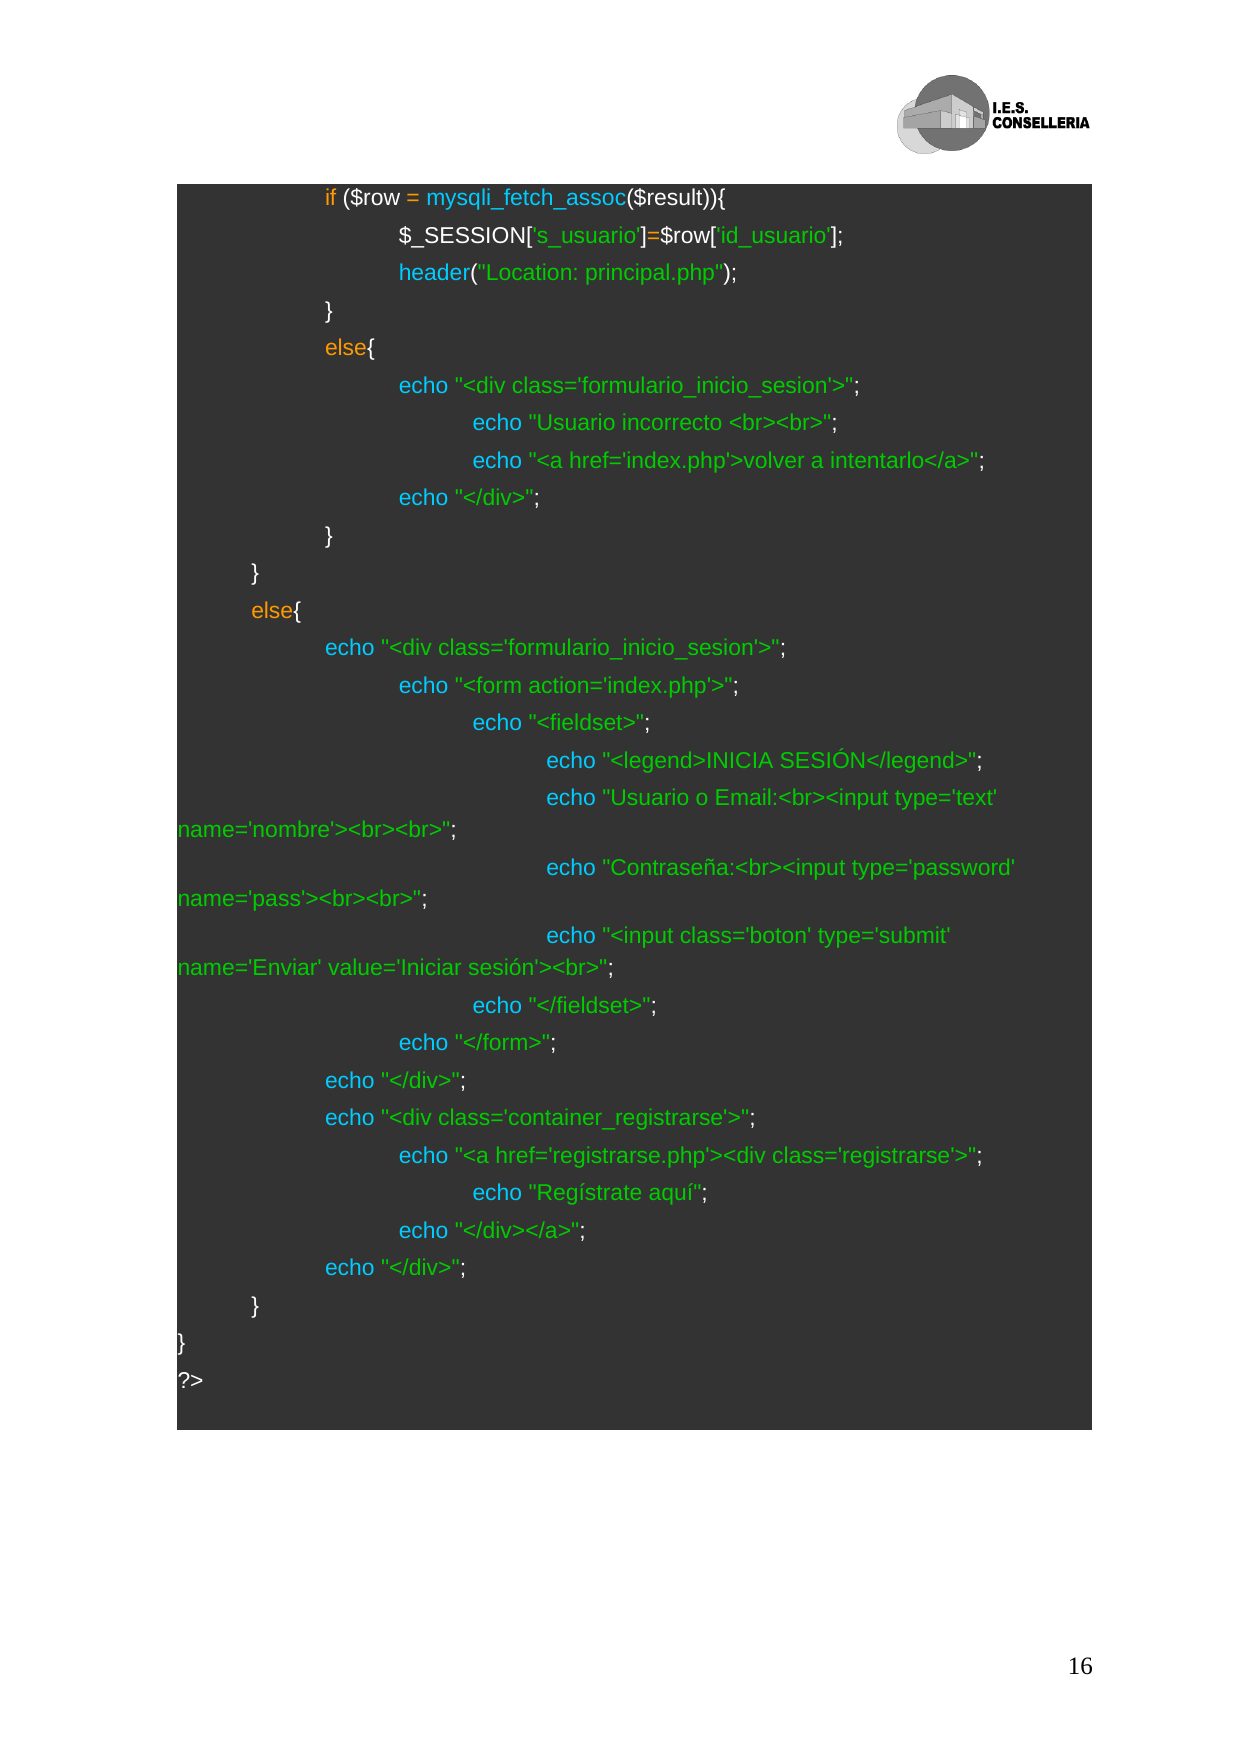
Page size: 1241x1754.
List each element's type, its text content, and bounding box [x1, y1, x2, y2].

text } [177, 522, 1092, 548]
text echo "<div class='formulario_inicio_sesion'>"; [177, 372, 1092, 398]
text echo "</fieldset>"; [177, 992, 1092, 1018]
text else{ [177, 334, 1092, 361]
text header("Location: principal.php"); [177, 259, 1092, 286]
text echo "</div>"; [177, 484, 1092, 511]
picture [894, 73, 1093, 155]
text echo "<div class='container_registrarse'>"; [177, 1104, 1092, 1130]
text echo "</div>"; [177, 1254, 1092, 1280]
text echo "Usuario incorrecto <br><br>"; [177, 409, 1092, 436]
text echo "Contraseña:<br><input type='password' name='pass'><br><br>"; [177, 853, 1092, 911]
text echo "<a href='registrarse.php'><div class='registrarse'>"; [177, 1142, 1092, 1168]
text echo "<legend>INICIA SESIÓN</legend>"; [177, 747, 1092, 773]
text echo "<a href='index.php'>volver a intentarlo</a>"; [177, 447, 1092, 473]
text ?> [177, 1367, 1092, 1393]
text } [177, 1292, 1092, 1318]
text echo "<fieldset>"; [177, 709, 1092, 736]
text if ($row = mysqli_fetch_assoc($result)){ [177, 184, 1092, 211]
text echo "Usuario o Email:<br><input type='text' name='nombre'><br><br>"; [177, 784, 1092, 842]
text echo "<input class='boton' type='submit' name='Enviar' value='Iniciar sesión'><br>"; [177, 922, 1092, 980]
text else{ [177, 597, 1092, 623]
text } [177, 297, 1092, 323]
text echo "<form action='index.php'>"; [177, 672, 1092, 698]
text echo "</div>"; [177, 1067, 1092, 1093]
text } [177, 559, 1092, 586]
text $_SESSION['s_usuario']=$row['id_usuario']; [177, 222, 1092, 248]
text echo "</form>"; [177, 1029, 1092, 1055]
text echo "<div class='formulario_inicio_sesion'>"; [177, 634, 1092, 661]
text echo "</div></a>"; [177, 1217, 1092, 1243]
text echo "Regístrate aquí"; [177, 1179, 1092, 1205]
text } [177, 1329, 1092, 1355]
